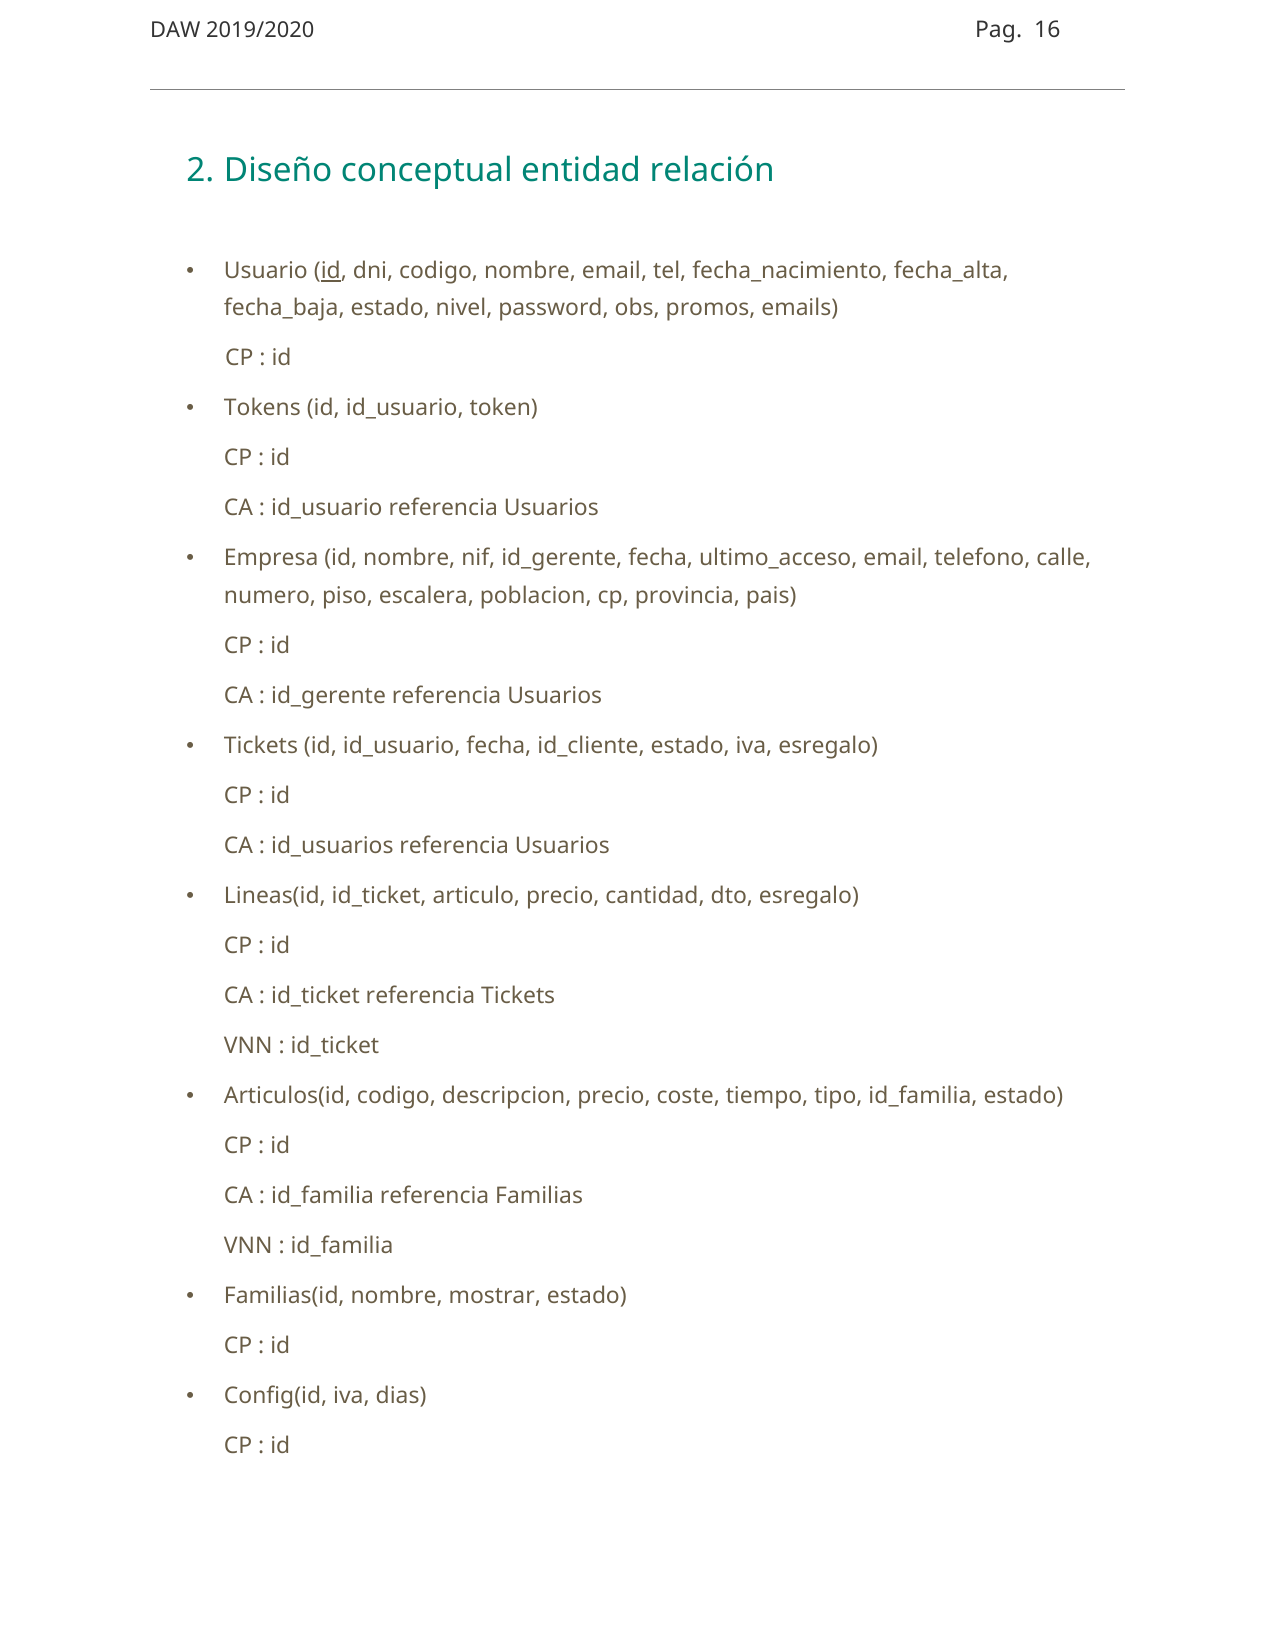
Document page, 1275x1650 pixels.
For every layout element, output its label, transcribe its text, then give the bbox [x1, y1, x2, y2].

list CP : id [186, 779, 1125, 810]
list CA : id_familia referencia Familias [186, 1179, 1125, 1210]
list CP : id [186, 1329, 1125, 1360]
list CA : id_ticket referencia Tickets [186, 979, 1125, 1010]
list Tickets (id, id_usuario, fecha, id_cliente, estado, iva, esregalo) [186, 729, 1125, 760]
list Lineas(id, id_ticket, articulo, precio, cantidad, dto, esregalo) [186, 879, 1125, 910]
list Empresa (id, nombre, nif, id_gerente, fecha, ultimo_acceso, email, telefono, calle, numero, piso, escalera, poblacion, cp, provincia, pais) [186, 541, 1125, 610]
list Familias(id, nombre, mostrar, estado) [186, 1279, 1125, 1310]
list VNN : id_ticket [186, 1029, 1125, 1060]
list CP : id [186, 629, 1125, 660]
list CP : id [186, 441, 1125, 472]
list Config(id, iva, dias) [186, 1379, 1125, 1410]
list CA : id_usuarios referencia Usuarios [186, 829, 1125, 860]
list Usuario (id, dni, codigo, nombre, email, tel, fecha_nacimiento, fecha_alta, fecha_baja, estado, nivel, password, obs, promos, emails) [186, 254, 1125, 322]
list Articulos(id, codigo, descripcion, precio, coste, tiempo, tipo, id_familia, estado) [186, 1079, 1125, 1110]
list CA : id_gerente referencia Usuarios [186, 679, 1125, 710]
list CP : id [186, 1129, 1125, 1160]
list VNN : id_familia [186, 1229, 1125, 1260]
subtitle Diseño conceptual entidad relación [186, 146, 1125, 191]
text CP : id [150, 341, 1125, 372]
list CA : id_usuario referencia Usuarios [186, 491, 1125, 522]
list Tokens (id, id_usuario, token) [186, 391, 1125, 422]
list CP : id [186, 1429, 1125, 1460]
list CP : id [186, 929, 1125, 960]
